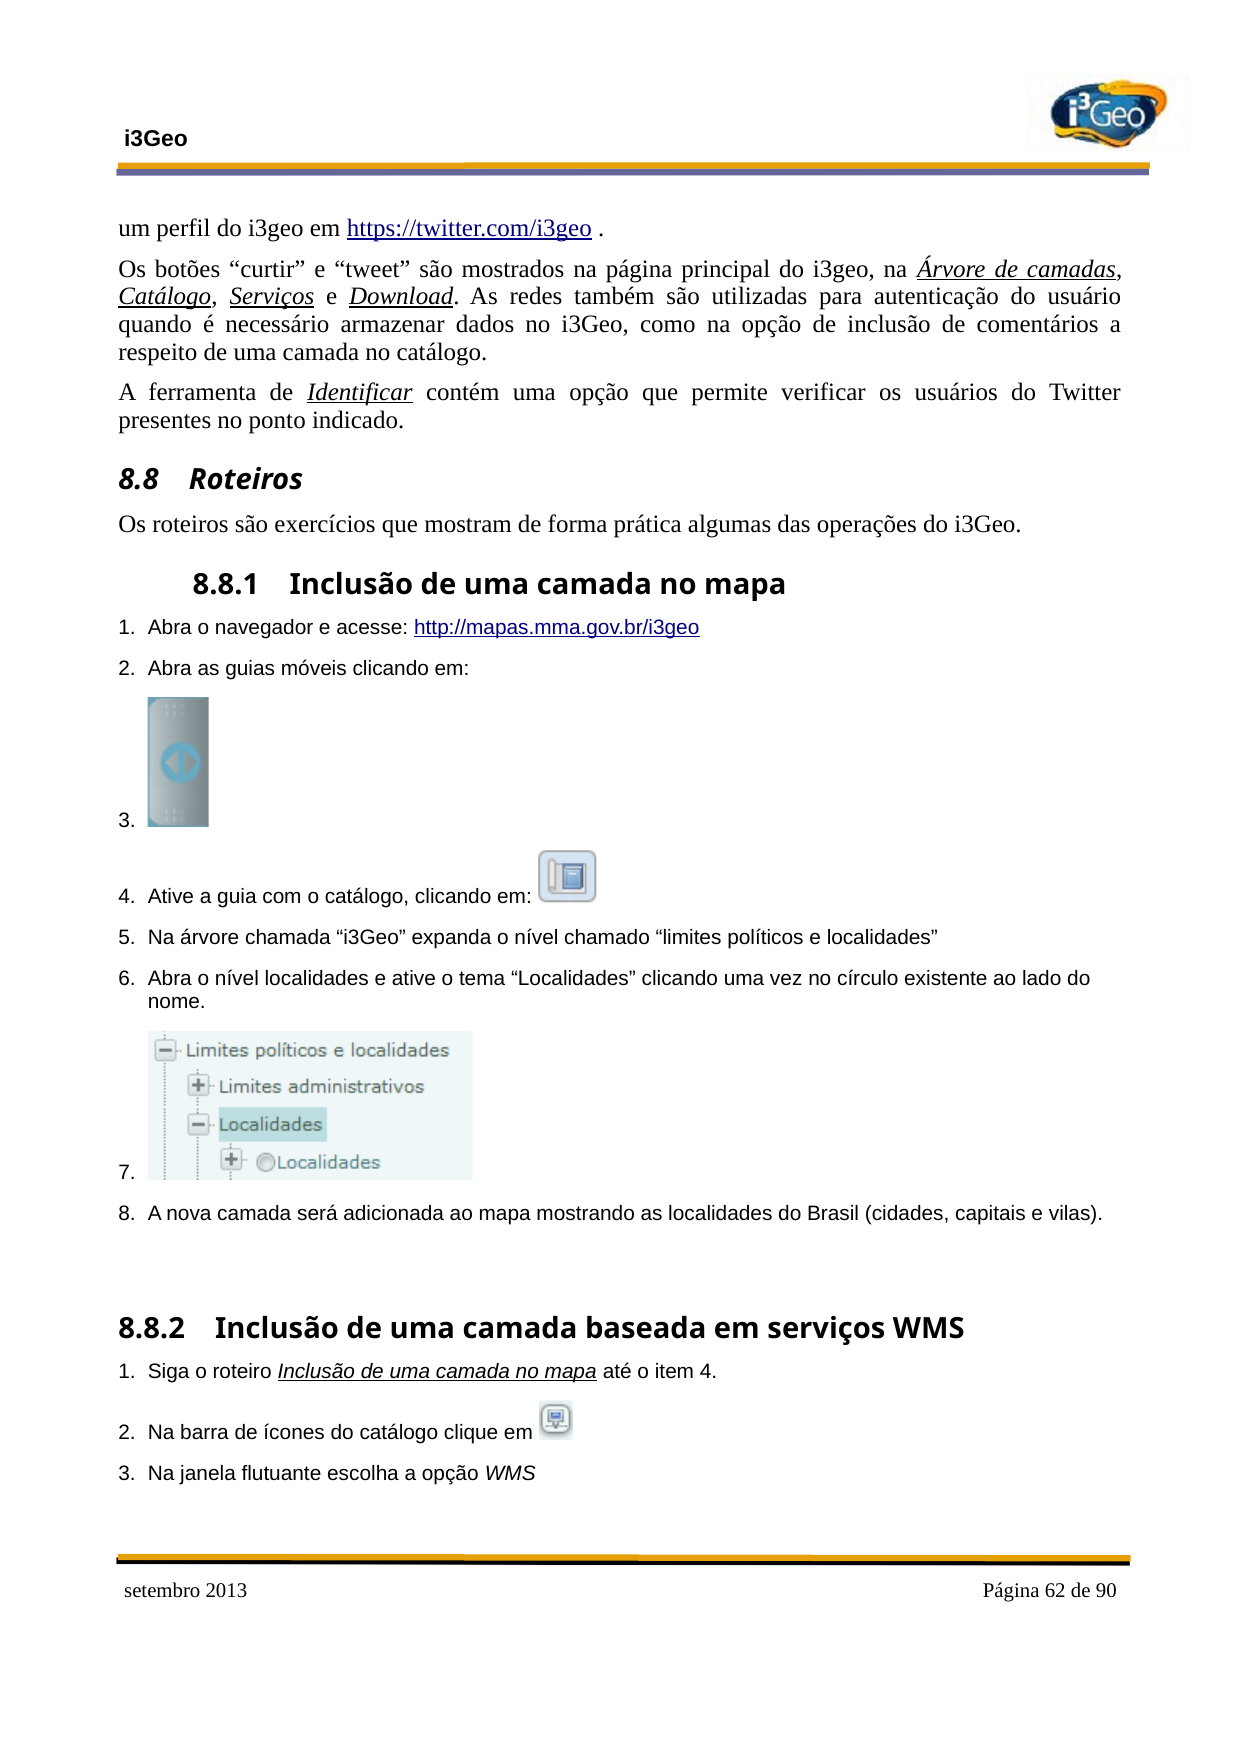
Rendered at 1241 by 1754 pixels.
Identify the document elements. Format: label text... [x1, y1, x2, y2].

text Os botões “curtir” e “tweet” são mostrados na página principal do i3geo, na Árvore de camadas, Catálogo, Serviços e Download. As redes também são utilizadas para autenticação do usuário quando é necessário armazenar dados no i3Geo, como na opção de inclusão de comentários a respeito de uma camada no catálogo. [118, 255, 1122, 366]
list Siga o roteiro Inclusão de uma camada no mapa até o item 4. [118, 1359, 1122, 1383]
list A nova camada será adicionada ao mapa mostrando as localidades do Brasil (cidades, capitais e vilas). [118, 1202, 1122, 1225]
text um perfil do i3geo em https://twitter.com/i3geo . [118, 214, 1122, 242]
text Os roteiros são exercícios que mostram de forma prática algumas das operações do i3Geo. [118, 511, 1122, 538]
picture [1025, 74, 1191, 151]
list Na janela flutuante escolha a opção WMS [118, 1462, 1122, 1485]
list Ative a guia com o catálogo, clicando em: [118, 849, 1122, 908]
list Na árvore chamada “i3Geo” expanda o nível chamado “limites políticos e localidades” [118, 926, 1122, 949]
picture [147, 697, 209, 827]
list Na barra de ícones do catálogo clique em [118, 1401, 1122, 1444]
picture [537, 849, 598, 904]
picture [147, 1031, 473, 1180]
picture [538, 1400, 574, 1440]
list Abra as guias móveis clicando em: [118, 656, 1122, 680]
text A ferramenta de Identificar contém uma opção que permite verificar os usuários do Twitter presentes no ponto indicado. [118, 378, 1122, 433]
subtitle Inclusão de uma camada no mapa [163, 563, 1122, 603]
list Abra o nível localidades e ative o tema “Localidades” clicando uma vez no círculo existente ao lado do nome. [118, 967, 1122, 1013]
list Abra o navegador e acesse: http://mapas.mma.gov.br/i3geo [118, 616, 1122, 639]
subtitle Inclusão de uma camada baseada em serviços WMS [118, 1307, 1122, 1347]
subtitle Roteiros [118, 458, 1122, 498]
